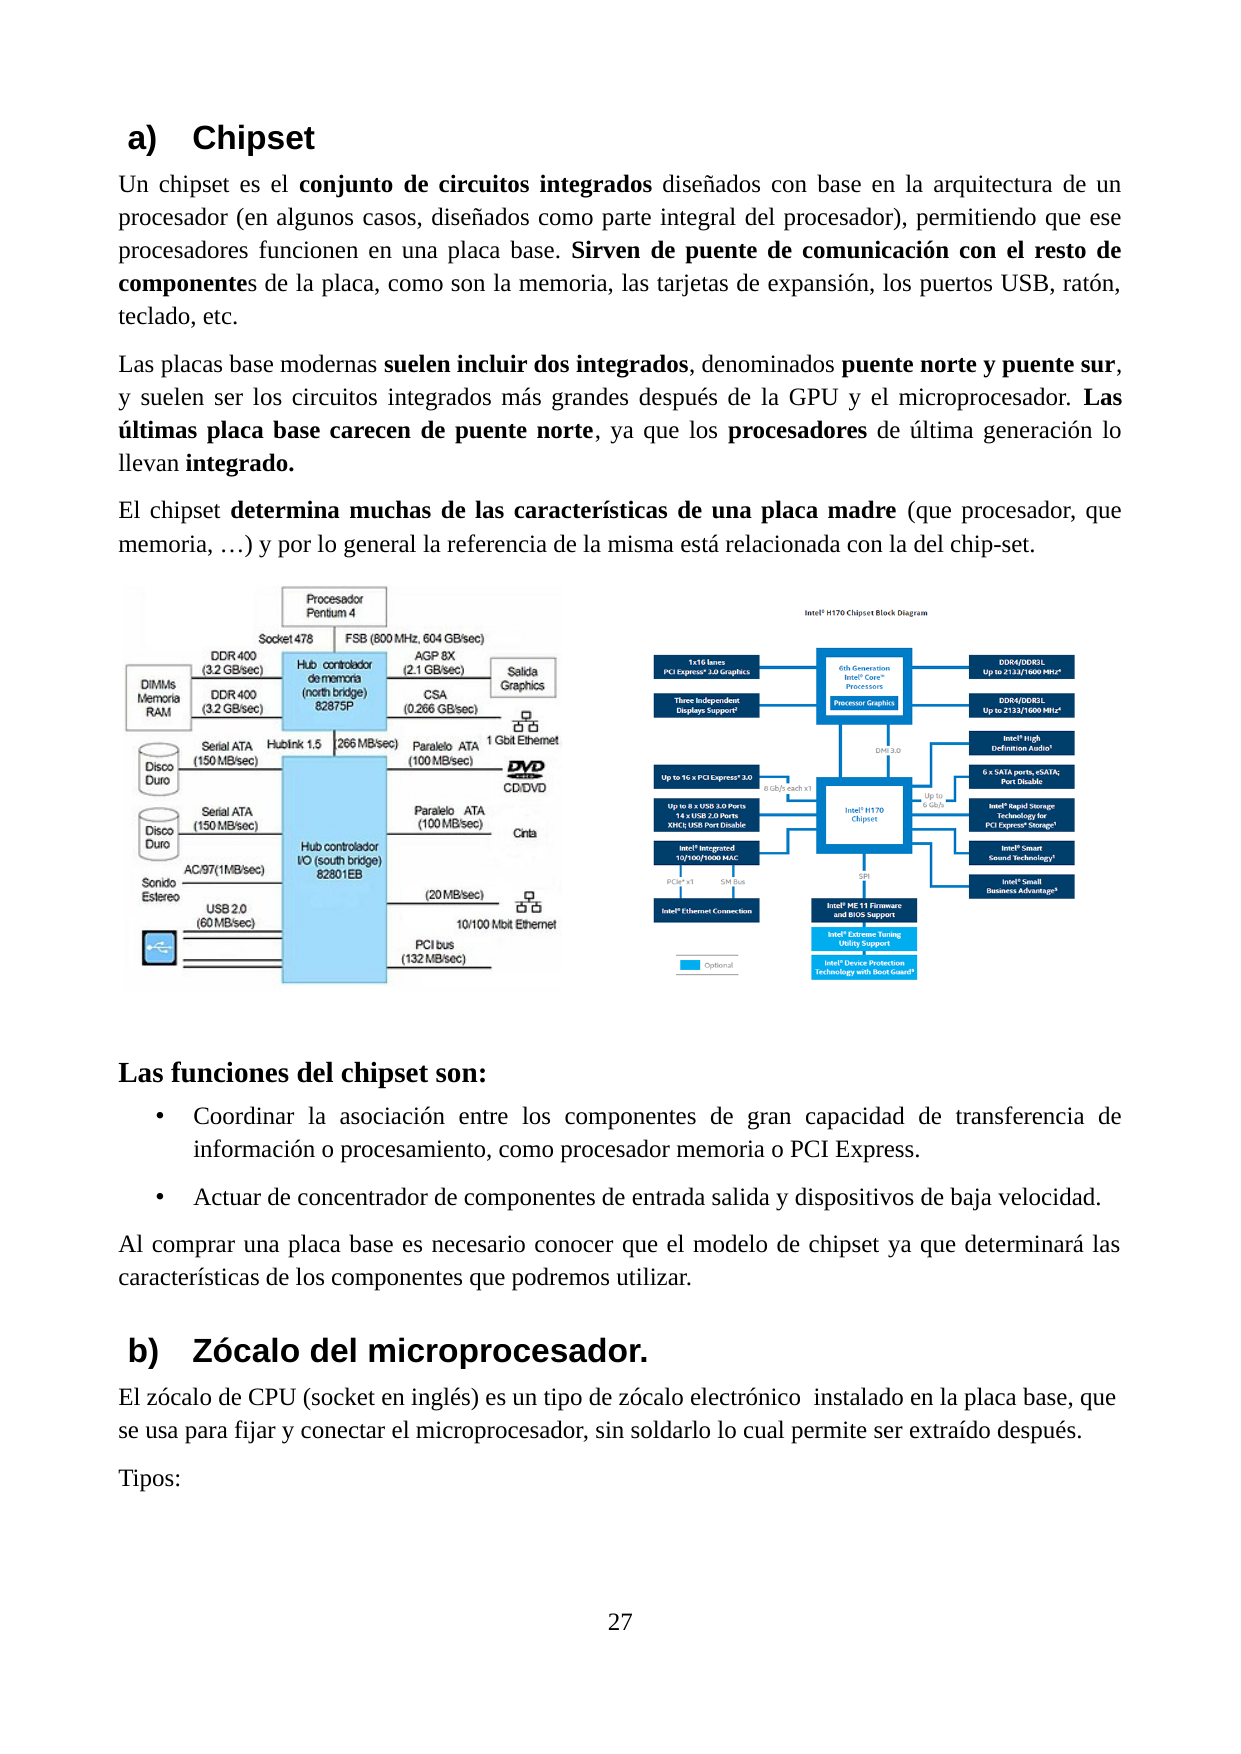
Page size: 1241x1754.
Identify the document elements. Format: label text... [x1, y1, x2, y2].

text Un chipset es el conjunto de circuitos integrados diseñados con base en la arquitectura de un procesador (en algunos casos, diseñados como parte integral del procesador), permitiendo que ese procesadores funcionen en una placa base. Sirven de puente de comunicación con el resto de componentes de la placa, como son la memoria, las tarjetas de expansión, los puertos USB, ratón, teclado, etc. [118, 169, 1122, 330]
text Al comprar una placa base es necesario conocer que el modelo de chipset ya que determinará las características de los componentes que podremos utilizar. [118, 1229, 1122, 1291]
text El zócalo de CPU (socket en inglés) es un tipo de zócalo electrónico instalado en la placa base, que se usa para fijar y conectar el microprocesador, sin soldarlo lo cual permite ser extraído después. [118, 1382, 1122, 1444]
picture [592, 590, 1129, 993]
subtitle Zócalo del microprocesador. [118, 1331, 1122, 1369]
subtitle Chipset [118, 118, 1122, 157]
text Tipos: [118, 1463, 1122, 1491]
list Actuar de concentrador de componentes de entrada salida y dispositivos de baja velocidad. [156, 1182, 1122, 1211]
text El chipset determina muchas de las características de una placa madre (que procesador, que memoria, …) y por lo general la referencia de la misma está relacionada con la del chip-set. [118, 496, 1122, 557]
picture [122, 585, 562, 992]
text Las placas base modernas suelen incluir dos integrados, denominados puente norte y puente sur, y suelen ser los circuitos integrados más grandes después de la GPU y el microprocesador. Las últimas placa base carecen de puente norte, ya que los procesadores de última generación lo llevan integrado. [118, 349, 1122, 477]
subtitle Las funciones del chipset son: [118, 1055, 1122, 1089]
list Coordinar la asociación entre los componentes de gran capacidad de transferencia de información o procesamiento, como procesador memoria o PCI Express. [156, 1101, 1122, 1163]
